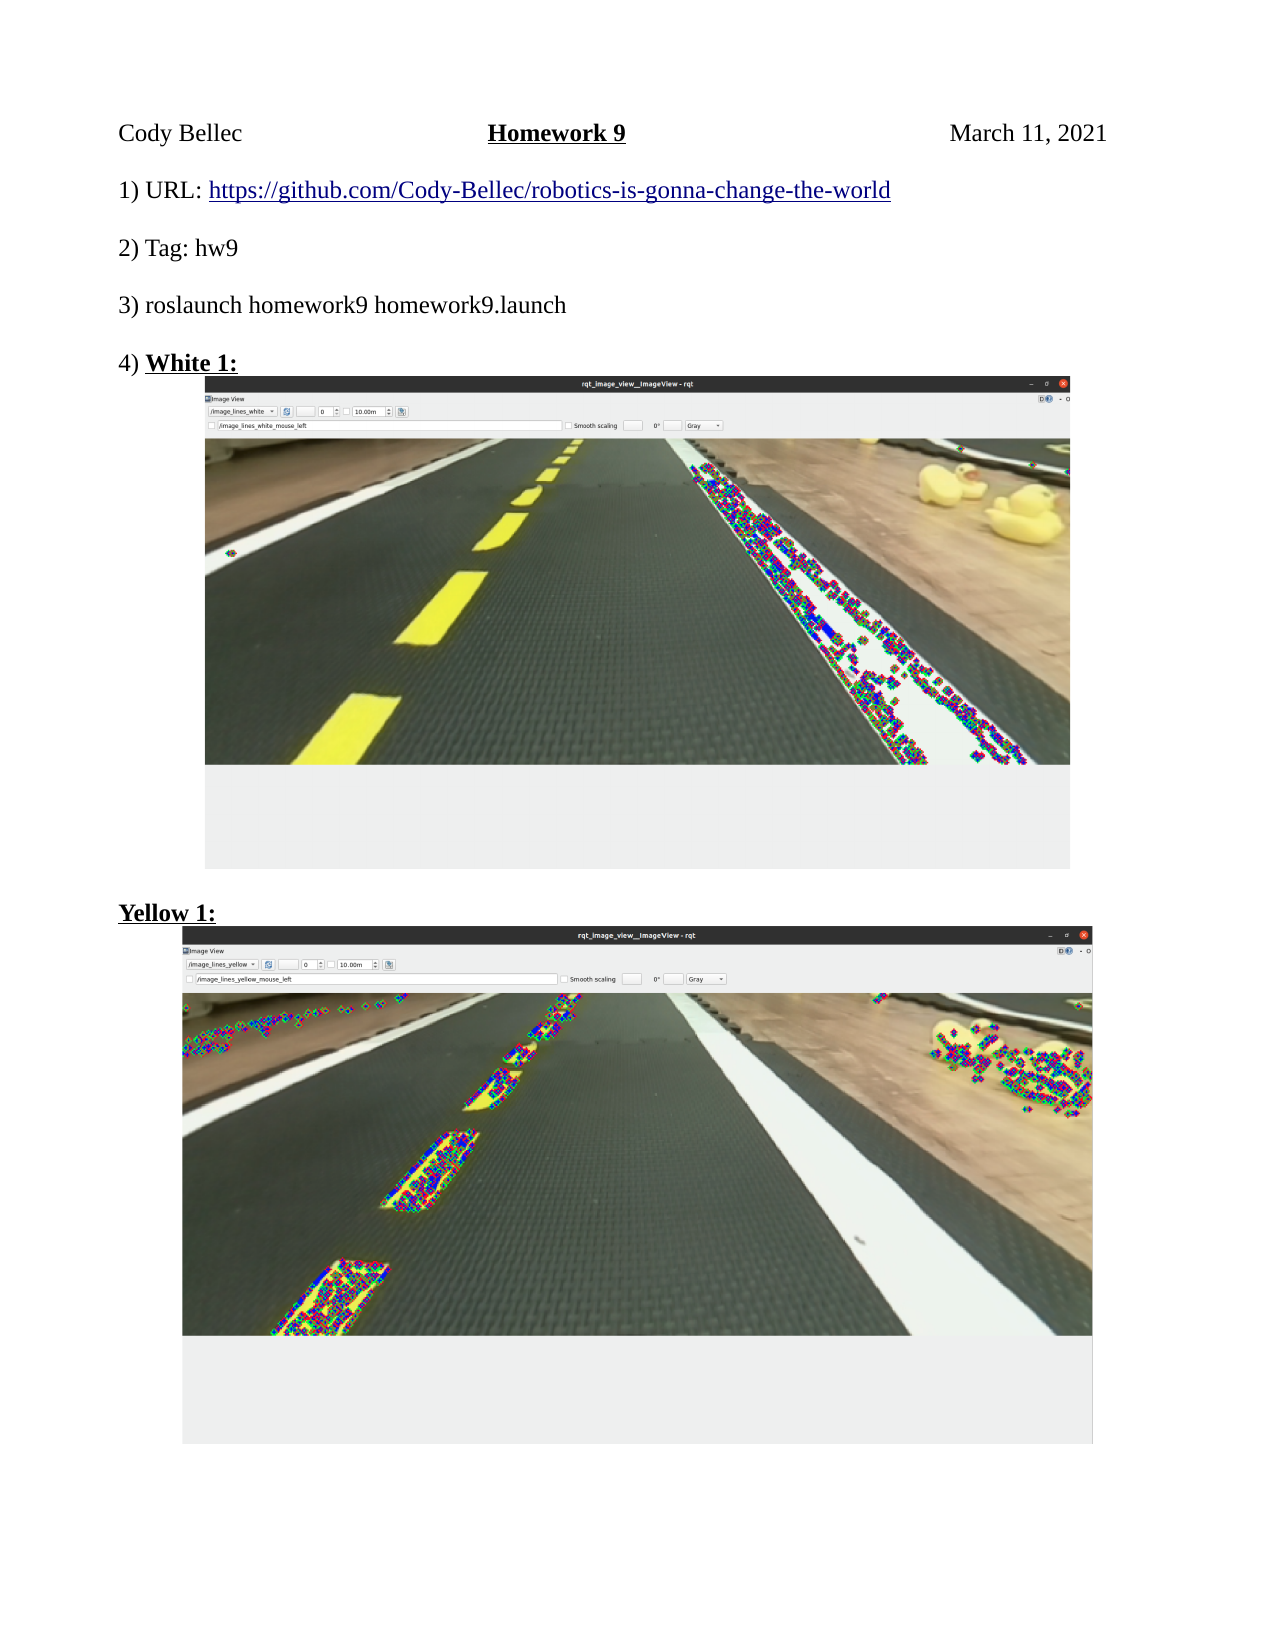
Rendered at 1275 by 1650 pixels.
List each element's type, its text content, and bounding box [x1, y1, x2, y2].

text 3) roslaunch homework9 homework9.launch [118, 291, 1157, 319]
picture [204, 376, 1071, 869]
text Yellow 1: [118, 898, 1157, 926]
text 1) URL: https://github.com/Cody-Bellec/robotics-is-gonna-change-the-world [118, 176, 1157, 204]
text 4) White 1: [118, 348, 1157, 377]
picture [182, 926, 1093, 1444]
text 2) Tag: hw9 [118, 233, 1157, 262]
text Cody Bellec Homework 9 March 11, 2021 [118, 118, 1157, 147]
